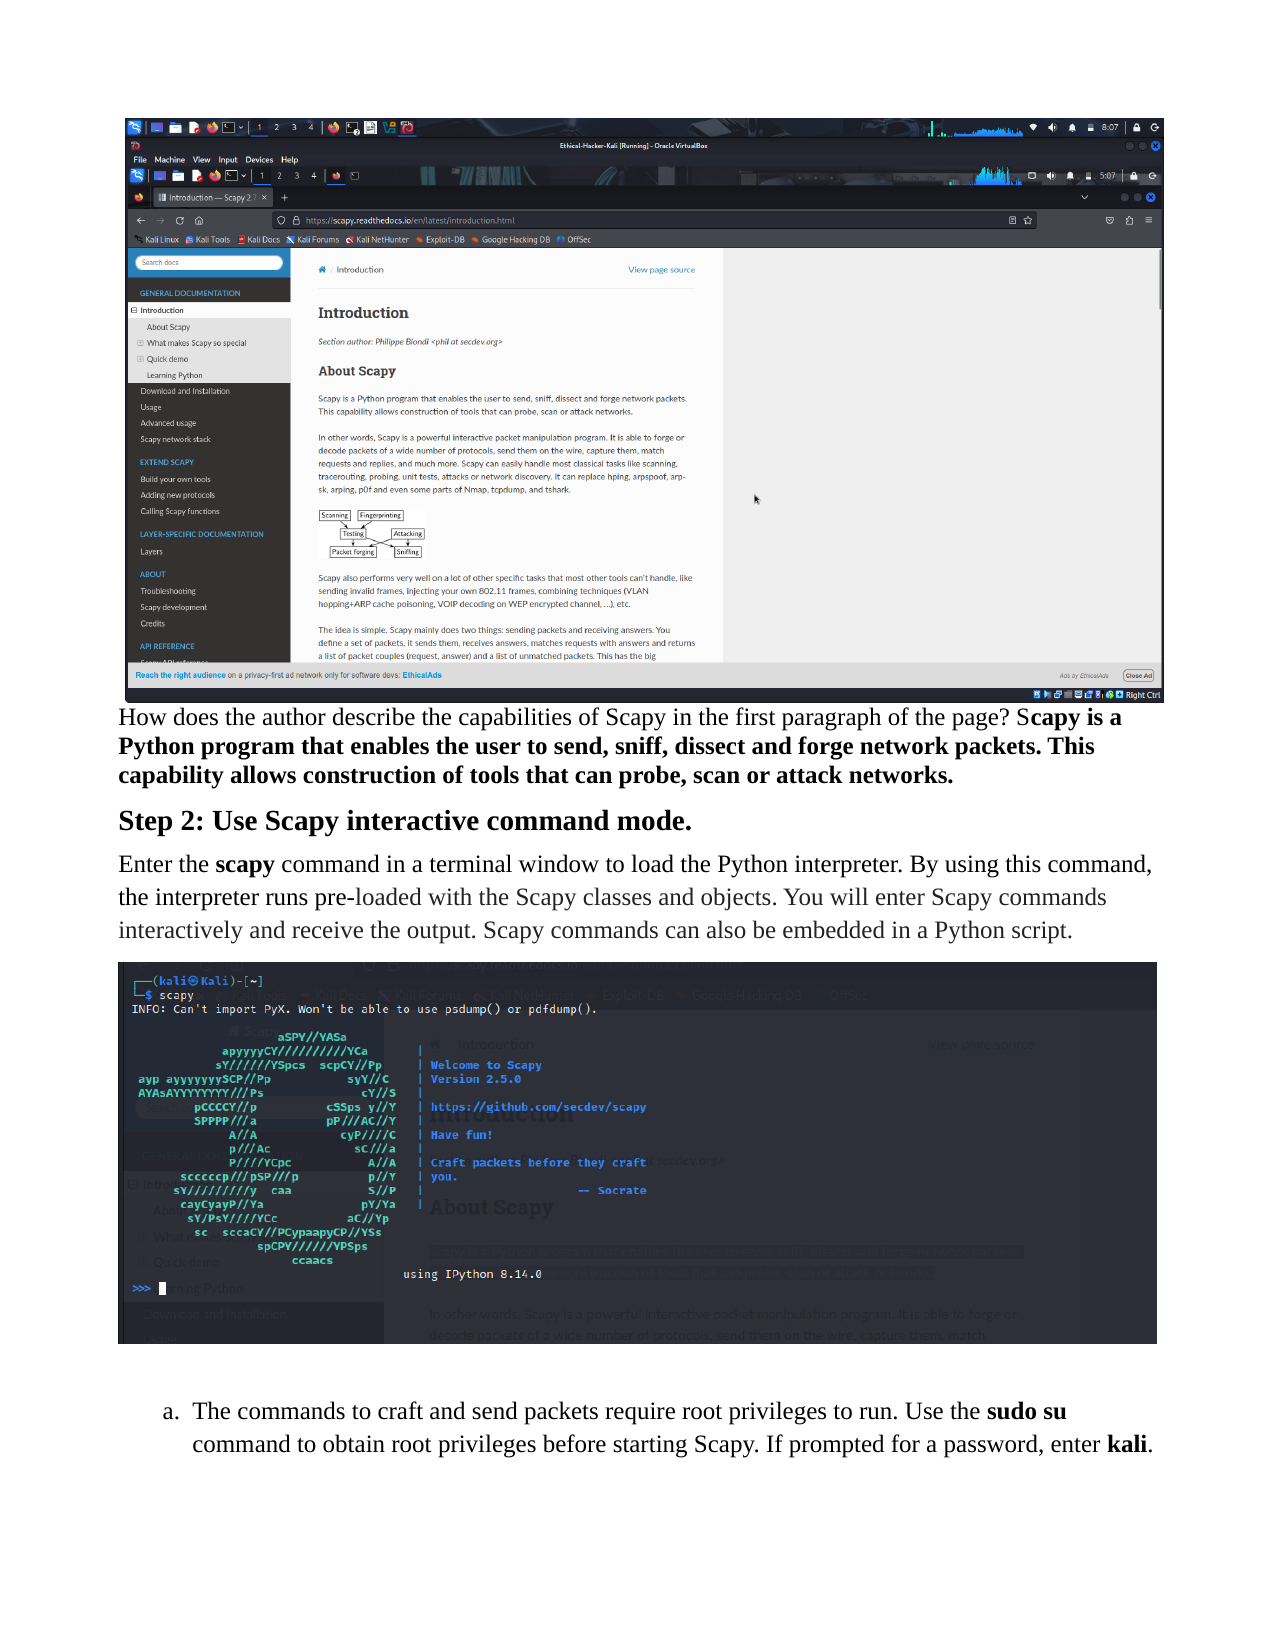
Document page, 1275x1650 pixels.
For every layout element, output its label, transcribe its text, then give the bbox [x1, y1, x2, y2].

text Enter the scapy command in a terminal window to load the Python interpreter. By using this command, the interpreter runs pre-loaded with the Scapy classes and objects. You will enter Scapy commands interactively and receive the output. Scapy commands can also be embedded in a Python script. [118, 849, 1157, 944]
text How does the author describe the capabilities of Scapy in the first paragraph of the page? Scapy is a Python program that enables the user to send, sniff, dissect and forge network packets. This capability allows construction of tools that can probe, scan or attack networks. [118, 118, 1157, 789]
list The commands to craft and send packets require root privileges to run. Use the sudo su command to obtain root privileges before starting Scapy. If prompted for a password, enter kali. [162, 1396, 1157, 1458]
picture [118, 962, 1157, 1344]
subtitle Step 2: Use Scapy interactive command mode. [118, 803, 1157, 837]
picture [125, 118, 1164, 703]
